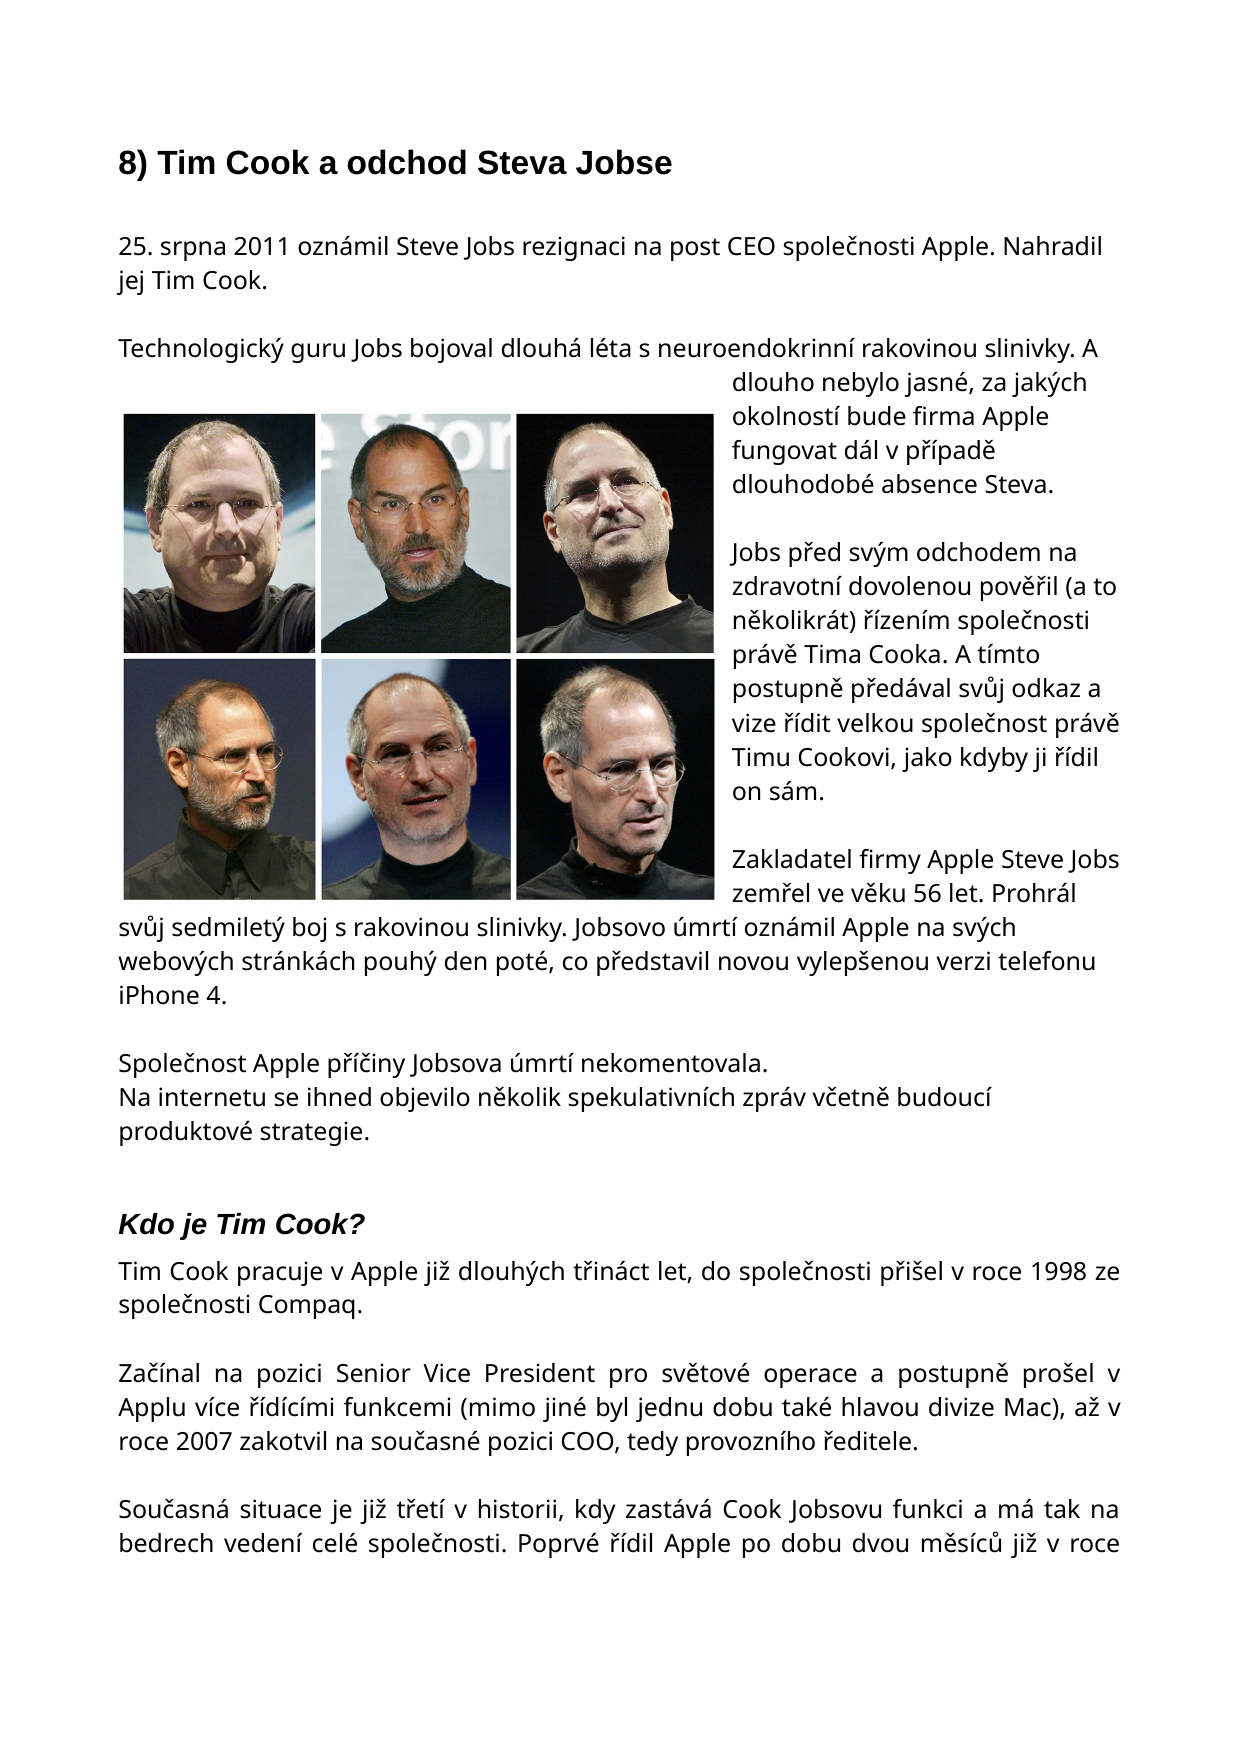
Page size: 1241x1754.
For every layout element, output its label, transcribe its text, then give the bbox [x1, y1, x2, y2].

text Společnost Apple příčiny Jobsova úmrtí nekomentovala. Na internetu se ihned objevilo několik spekulativních zpráv včetně budoucí produktové strategie. [118, 1046, 1122, 1148]
text Začínal na pozici Senior Vice President pro světové operace a postupně prošel v Applu více řídícími funkcemi (mimo jiné byl jednu dobu také hlavou divize Mac), až v roce 2007 zakotvil na současné pozici COO, tedy provozního ředitele. [118, 1355, 1122, 1457]
picture [117, 409, 720, 906]
subtitle Kdo je Tim Cook? [118, 1207, 1122, 1241]
text 25. srpna 2011 oznámil Steve Jobs rezignaci na post CEO společnosti Apple. Nahradil jej Tim Cook. [118, 228, 1122, 296]
text Současná situace je již třetí v historii, kdy zastává Cook Jobsovu funkci a má tak na bedrech vedení celé společnosti. Poprvé řídil Apple po dobu dvou měsíců již v roce [118, 1492, 1122, 1560]
subtitle 8) Tim Cook a odchod Steva Jobse [118, 143, 1122, 182]
text Tim Cook pracuje v Apple již dlouhých třináct let, do společnosti přišel v roce 1998 ze společnosti Compaq. [118, 1253, 1122, 1321]
text Technologický guru Jobs bojoval dlouhá léta s neuroendokrinní rakovinou slinivky. A dlouho nebylo jasné, za jakých okolností bude firma Apple fungovat dál v případě dlouhodobé absence Steva. [118, 331, 1122, 501]
text Jobs před svým odchodem na zdravotní dovolenou pověřil (a to několikrát) řízením společnosti právě Tima Cooka. A tímto postupně předával svůj odkaz a vize řídit velkou společnost právě Timu Cookovi, jako kdyby ji řídil on sám. [720, 535, 1122, 807]
text Zakladatel firmy Apple Steve Jobs zemřel ve věku 56 let. Prohrál svůj sedmiletý boj s rakovinou slinivky. Jobsovo úmrtí oznámil Apple na svých webových stránkách pouhý den poté, co představil novou vylepšenou verzi telefonu iPhone 4. [118, 841, 1122, 1012]
